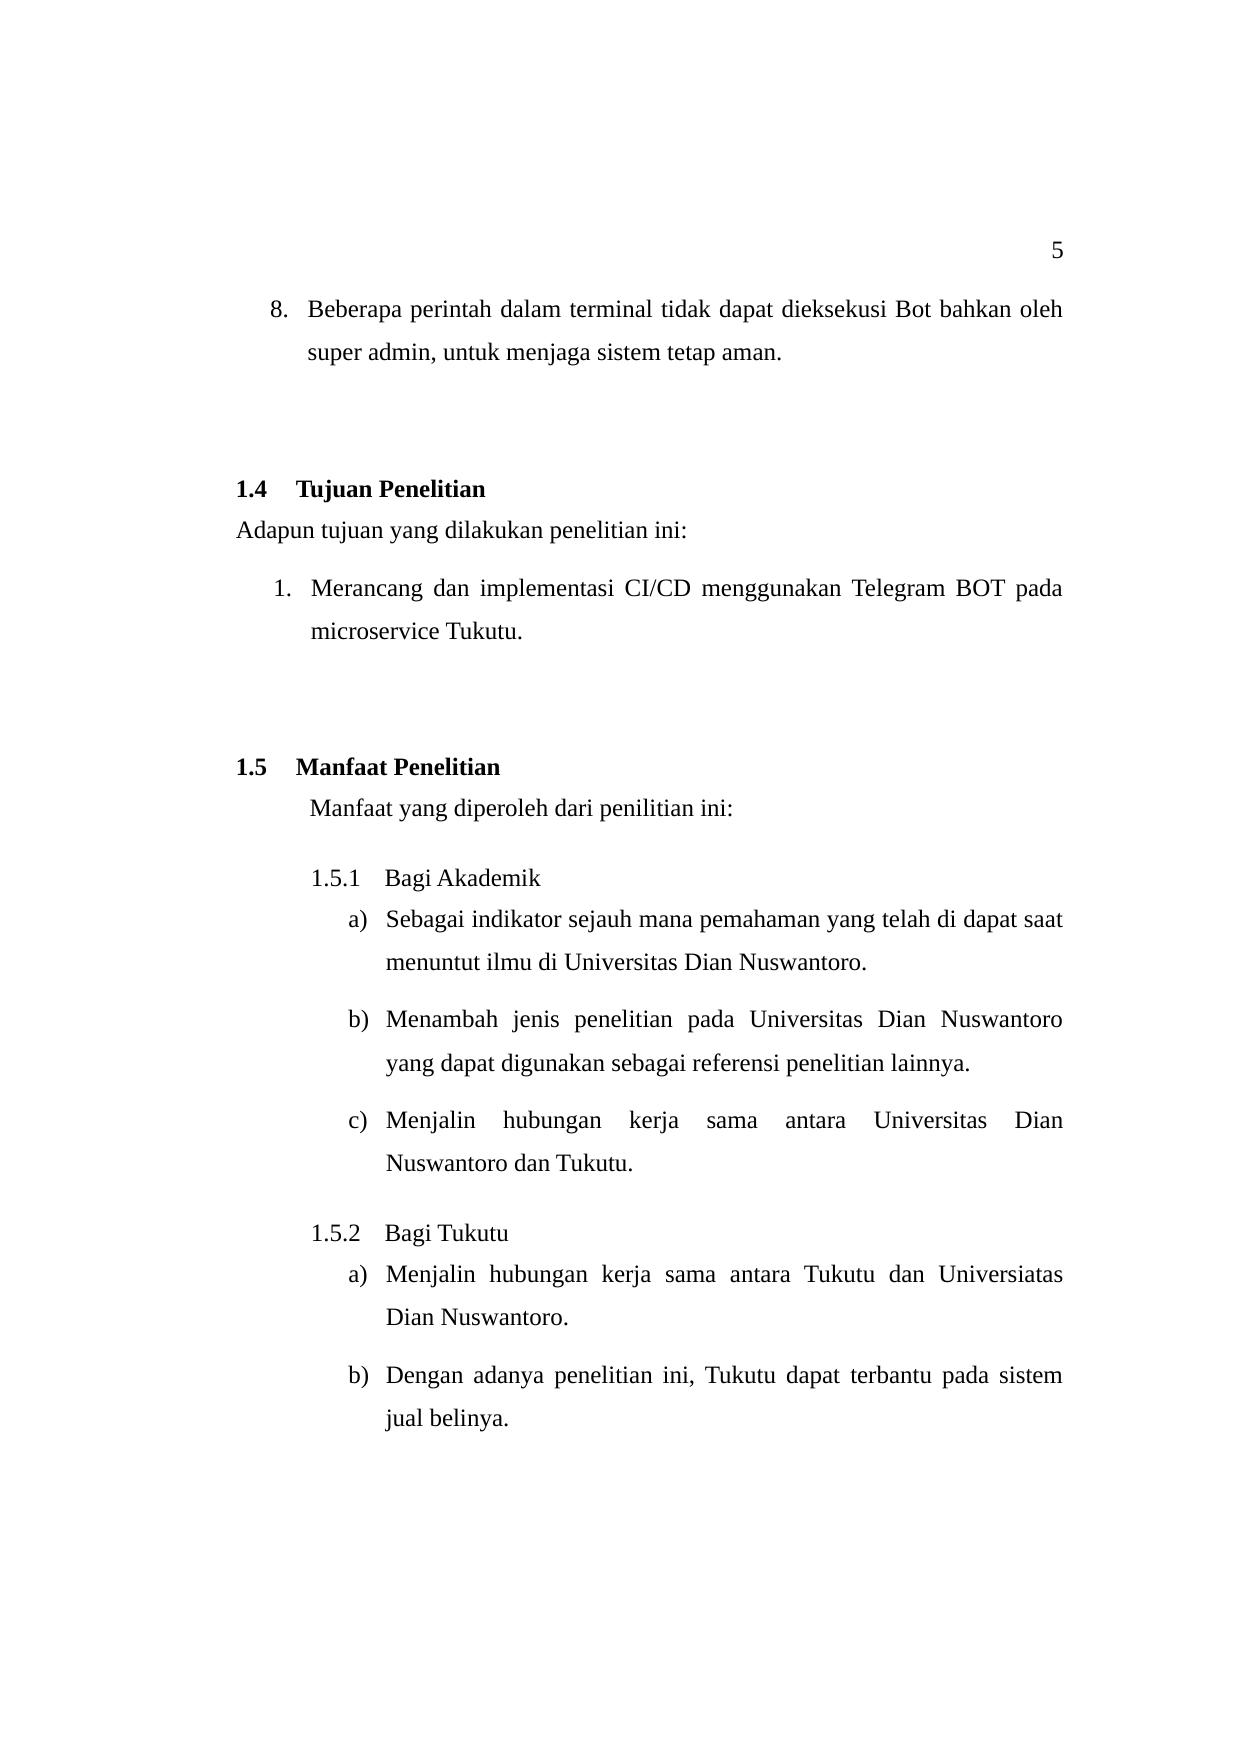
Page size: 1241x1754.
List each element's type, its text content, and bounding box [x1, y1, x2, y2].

list Dengan adanya penelitian ini, Tukutu dapat terbantu pada sistem jual belinya. [348, 1360, 1063, 1432]
list Beberapa perintah dalam terminal tidak dapat dieksekusi Bot bahkan oleh super admin, untuk menjaga sistem tetap aman. [270, 294, 1063, 366]
subtitle Tujuan Penelitian [236, 474, 1063, 502]
subtitle Bagi Tukutu [311, 1218, 1063, 1247]
subtitle Bagi Akademik [311, 863, 1063, 892]
list Merancang dan implementasi CI/CD menggunakan Telegram BOT pada microservice Tukutu. [273, 573, 1063, 644]
list Menambah jenis penelitian pada Universitas Dian Nuswantoro yang dapat digunakan sebagai referensi penelitian lainnya. [348, 1004, 1063, 1076]
text Adapun tujuan yang dilakukan penelitian ini: [236, 515, 1063, 544]
text Manfaat yang diperoleh dari penilitian ini: [236, 793, 1063, 822]
list Menjalin hubungan kerja sama antara Tukutu dan Universiatas Dian Nuswantoro. [348, 1259, 1063, 1331]
list Sebagai indikator sejauh mana pemahaman yang telah di dapat saat menuntut ilmu di Universitas Dian Nuswantoro. [348, 904, 1063, 976]
list Menjalin hubungan kerja sama antara Universitas Dian Nuswantoro dan Tukutu. [348, 1105, 1063, 1177]
subtitle Manfaat Penelitian [236, 752, 1063, 781]
